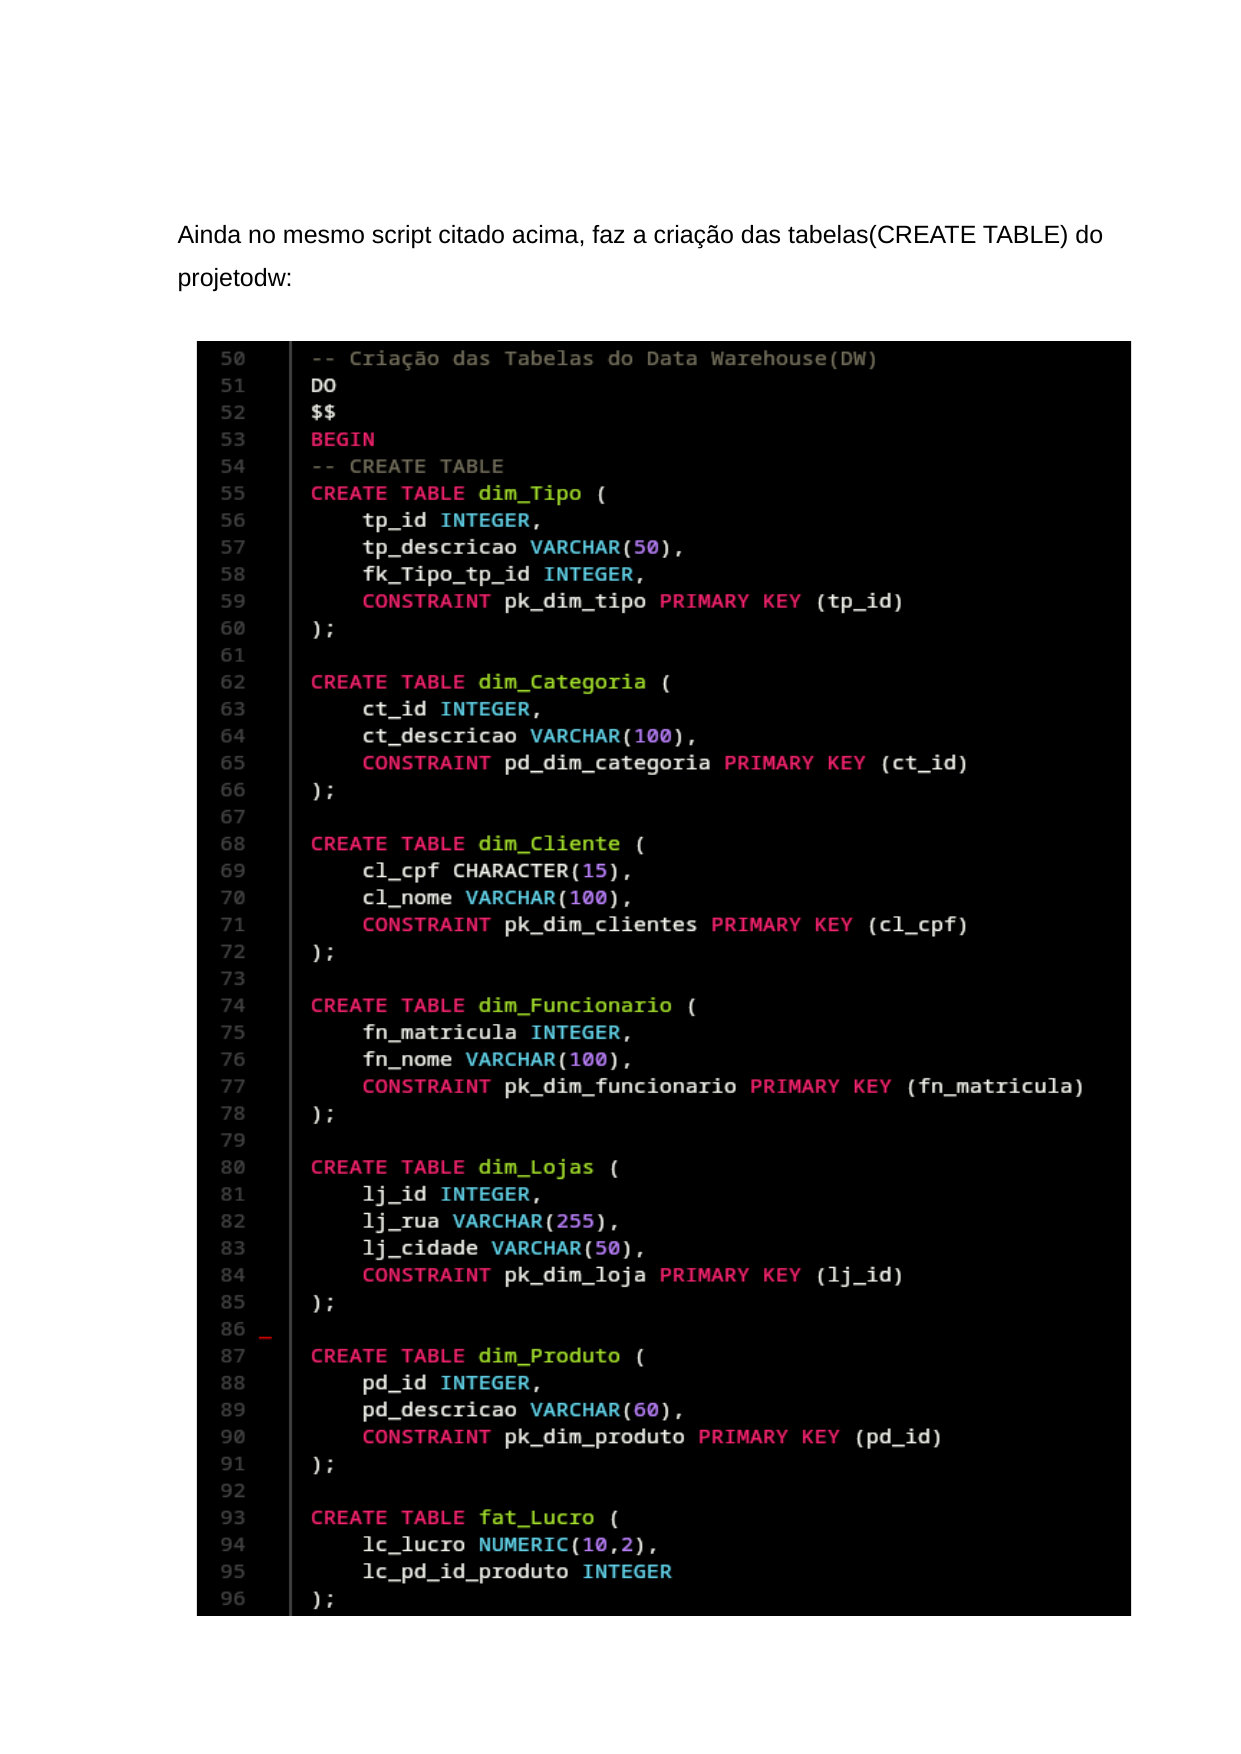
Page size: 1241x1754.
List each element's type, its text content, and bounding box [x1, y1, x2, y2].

text Ainda no mesmo script citado acima, faz a criação das tabelas(CREATE TABLE) do projetodw: [177, 220, 1122, 292]
picture [196, 341, 1132, 1616]
